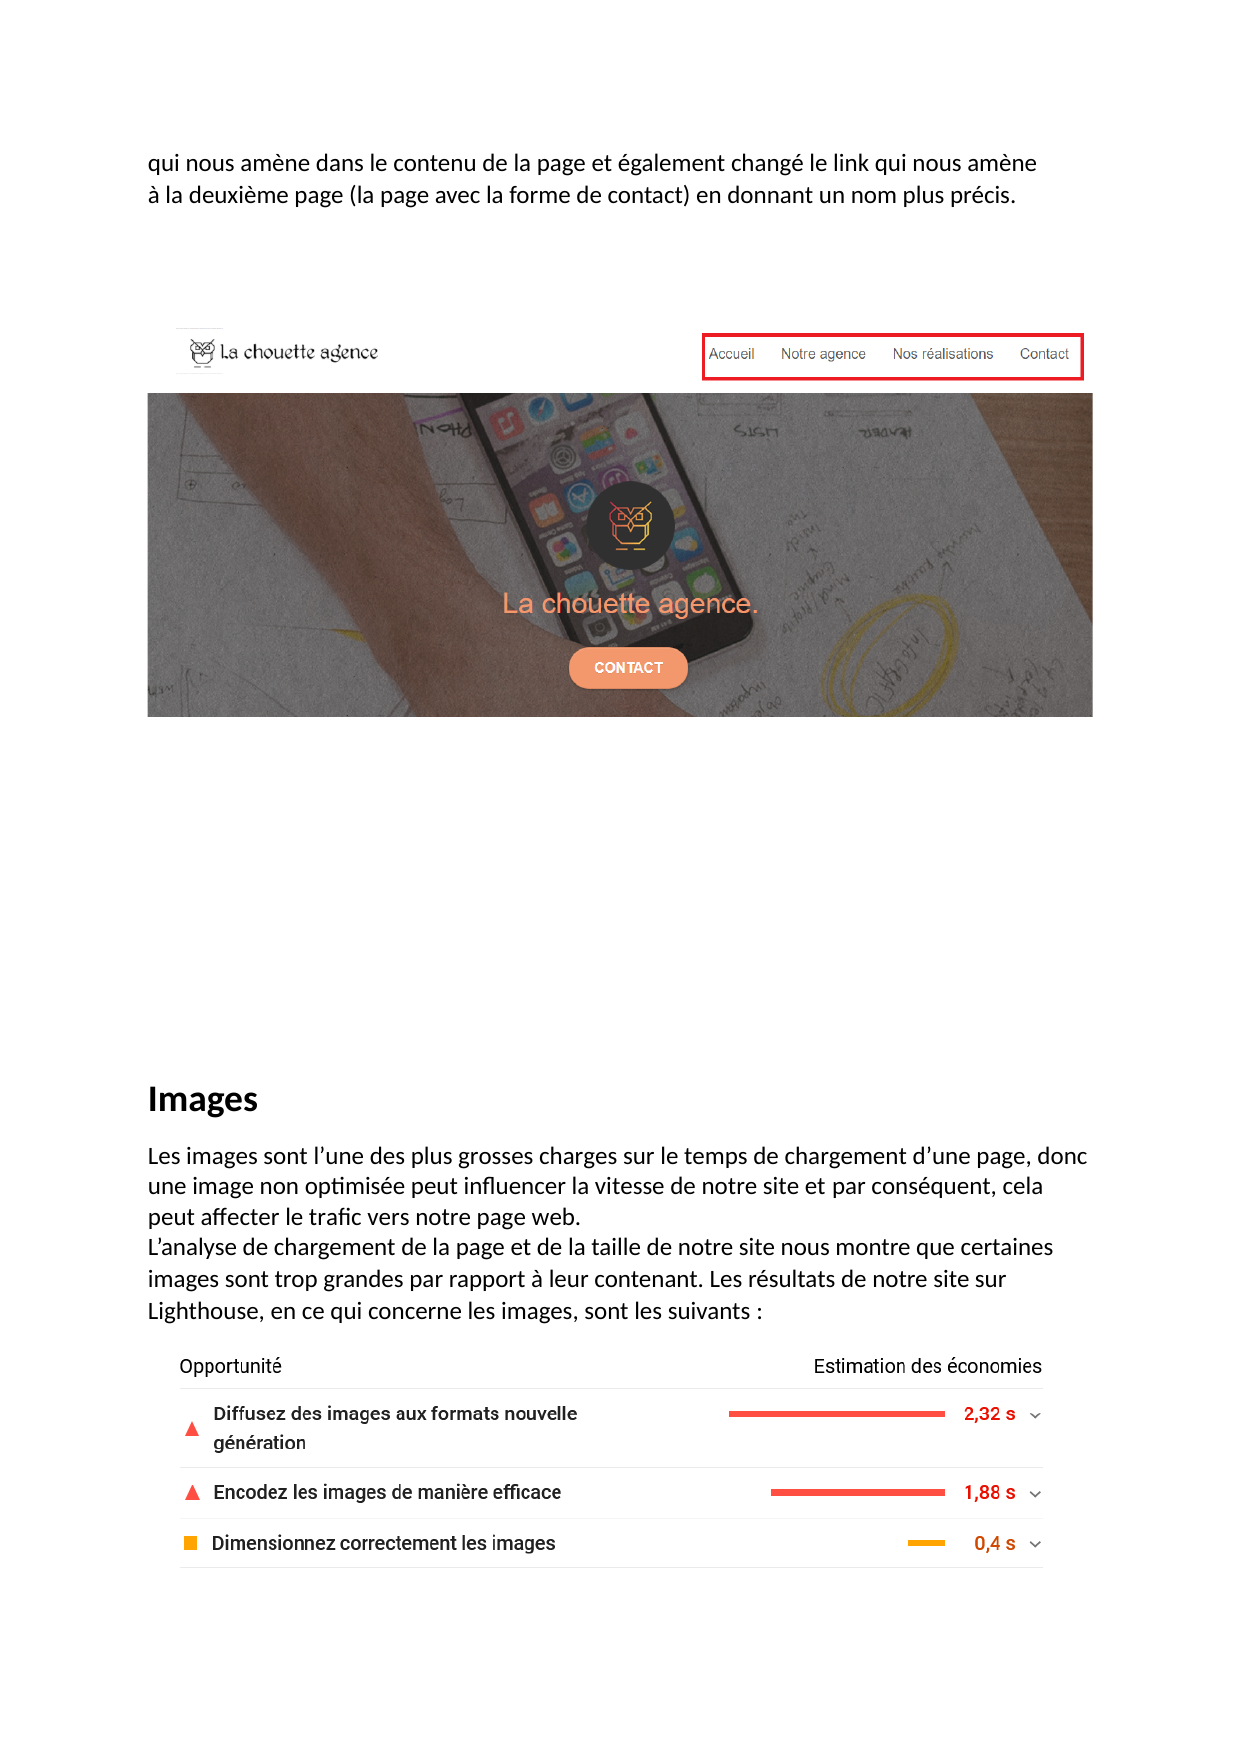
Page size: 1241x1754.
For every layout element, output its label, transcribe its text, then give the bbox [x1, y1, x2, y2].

text Images [148, 1075, 1093, 1121]
text Les images sont l’une des plus grosses charges sur le temps de chargement d’une page, donc une image non optimisée peut influencer la vitesse de notre site et par conséquent, cela peut affecter le trafic vers notre page web. [148, 1140, 1093, 1231]
text L’analyse de chargement de la page et de la taille de notre site nous montre que certaines images sont trop grandes par rapport à leur contenant. Les résultats de notre site sur Lighthouse, en ce qui concerne les images, sont les suivants : [148, 1231, 1093, 1326]
text qui nous amène dans le contenu de la page et également changé le link qui nous amène à la deuxième page (la page avec la forme de contact) en donnant un nom plus précis. [148, 148, 1093, 210]
